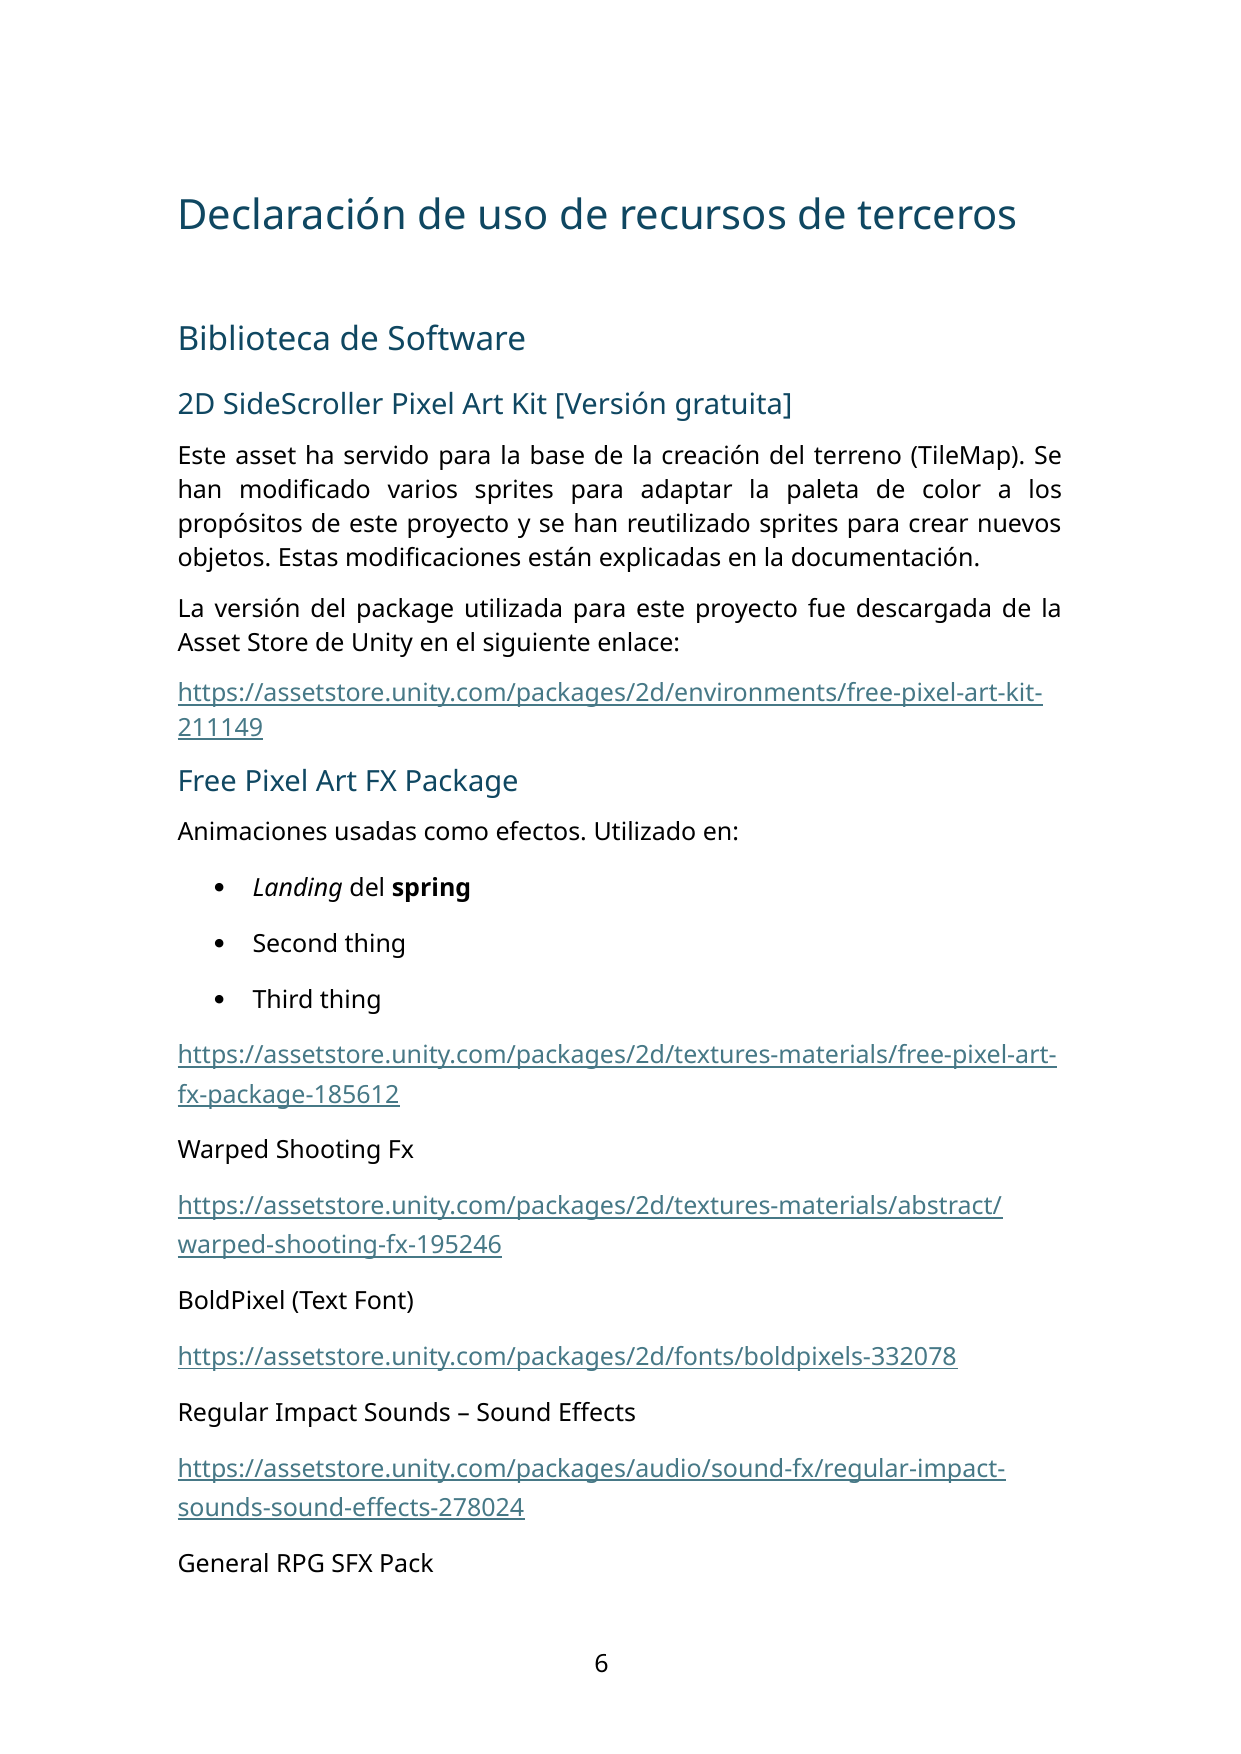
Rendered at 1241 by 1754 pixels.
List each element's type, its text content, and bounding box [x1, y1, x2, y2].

text https://assetstore.unity.com/packages/audio/sound-fx/regular-impact-sounds-sound-effects-278024 [177, 1451, 1063, 1524]
list Landing del spring [215, 870, 1063, 904]
text https://assetstore.unity.com/packages/2d/textures-materials/abstract/warped-shooting-fx-195246 [177, 1188, 1063, 1261]
text https://assetstore.unity.com/packages/2d/environments/free-pixel-art-kit-211149 [177, 675, 1063, 743]
list Second thing [215, 926, 1063, 959]
text BoldPixel (Text Font) [177, 1283, 1063, 1317]
subtitle 2D SideScroller Pixel Art Kit [Versión gratuita] [177, 383, 1063, 423]
text Regular Impact Sounds – Sound Effects [177, 1395, 1063, 1429]
text https://assetstore.unity.com/packages/2d/fonts/boldpixels-332078 [177, 1339, 1063, 1373]
subtitle Biblioteca de Software [177, 314, 1063, 360]
text General RPG SFX Pack [177, 1546, 1063, 1579]
subtitle Free Pixel Art FX Package [177, 760, 1063, 799]
list Third thing [215, 981, 1063, 1015]
subtitle Declaración de uso de recursos de terceros [177, 185, 1063, 242]
text https://assetstore.unity.com/packages/2d/textures-materials/free-pixel-art-fx-package-185612 [177, 1037, 1063, 1110]
text Warped Shooting Fx [177, 1132, 1063, 1166]
text La versión del package utilizada para este proyecto fue descargada de la Asset Store de Unity en el siguiente enlace: [177, 590, 1063, 658]
text Este asset ha servido para la base de la creación del terreno (TileMap). Se han modificado varios sprites para adaptar la paleta de color a los propósitos de este proyecto y se han reutilizado sprites para crear nuevos objetos. Estas modificaciones están explicadas en la documentación. [177, 437, 1063, 574]
text Animaciones usadas como efectos. Utilizado en: [177, 814, 1063, 848]
